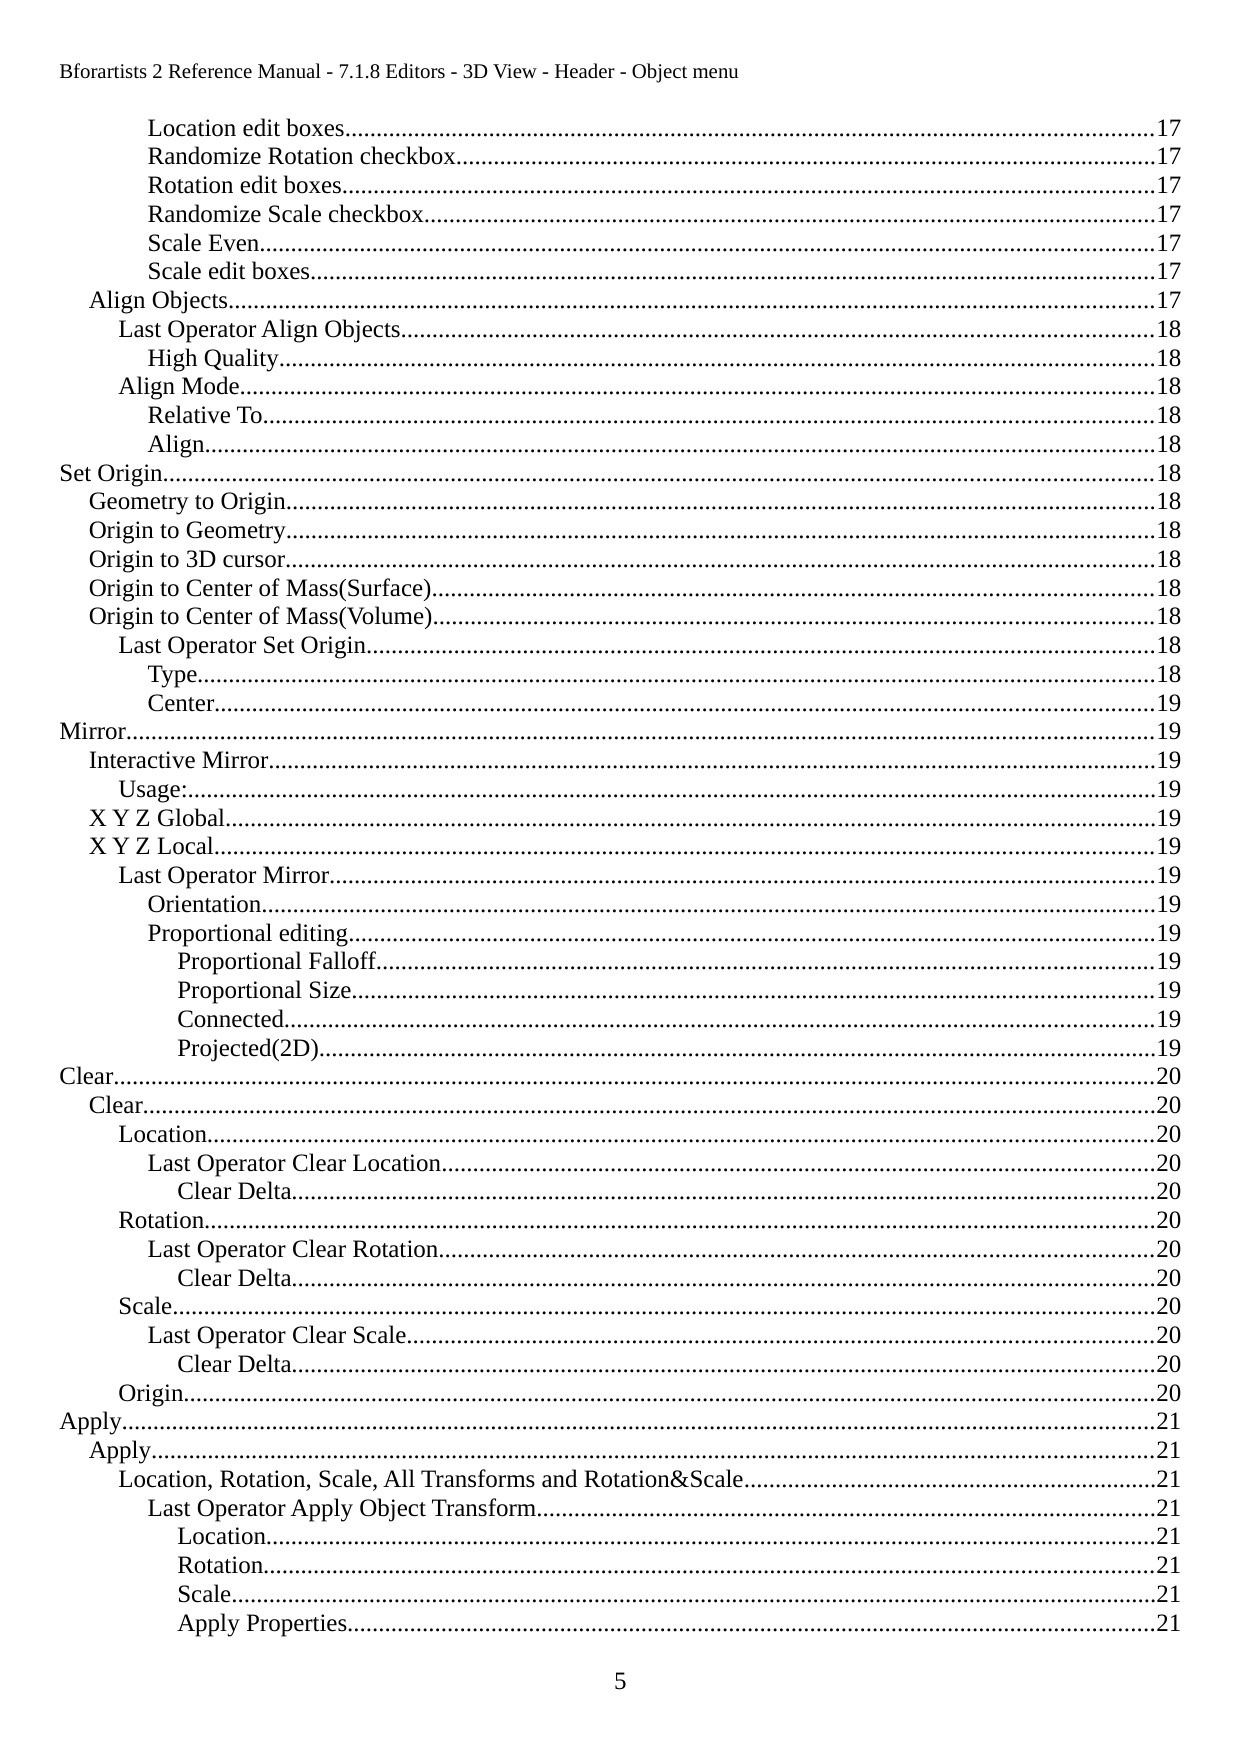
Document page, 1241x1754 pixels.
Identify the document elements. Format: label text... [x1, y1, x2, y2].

text Origin to Center of Mass(Volume) 18 [88, 601, 1181, 630]
text Location, Rotation, Scale, All Transforms and Rotation&Scale 21 [118, 1464, 1181, 1493]
text Mirror 19 [59, 716, 1181, 745]
text Align Objects 17 [88, 285, 1181, 314]
text Last Operator Mirror 19 [118, 860, 1181, 889]
text Scale 21 [177, 1579, 1181, 1608]
text Align 18 [147, 429, 1181, 458]
text Location edit boxes 17 [147, 113, 1181, 141]
text Proportional Size 19 [177, 975, 1181, 1004]
text Usage: 19 [118, 774, 1181, 803]
text Geometry to Origin 18 [88, 486, 1181, 515]
text Relative To 18 [147, 400, 1181, 429]
text Randomize Scale checkbox 17 [147, 199, 1181, 228]
text Projected(2D) 19 [177, 1033, 1181, 1061]
text Clear 20 [88, 1090, 1181, 1119]
text Apply 21 [59, 1406, 1181, 1435]
text Location 20 [118, 1119, 1181, 1148]
text Rotation edit boxes 17 [147, 170, 1181, 199]
text Origin to Center of Mass(Surface) 18 [88, 573, 1181, 601]
text Center 19 [147, 688, 1181, 716]
text High Quality 18 [147, 343, 1181, 371]
text Location 21 [177, 1521, 1181, 1550]
text Set Origin 18 [59, 458, 1181, 486]
text Last Operator Set Origin 18 [118, 630, 1181, 659]
text X Y Z Local 19 [88, 831, 1181, 860]
text Rotation 20 [118, 1205, 1181, 1234]
text Last Operator Apply Object Transform. 21 [147, 1493, 1181, 1521]
text Orientation 19 [147, 889, 1181, 918]
text Clear 20 [59, 1061, 1181, 1090]
text Clear Delta 20 [177, 1349, 1181, 1378]
text Origin 20 [118, 1378, 1181, 1406]
text X Y Z Global 19 [88, 803, 1181, 831]
text Proportional Falloff 19 [177, 946, 1181, 975]
text Origin to 3D cursor 18 [88, 544, 1181, 573]
text Last Operator Clear Location 20 [147, 1148, 1181, 1176]
text Clear Delta 20 [177, 1263, 1181, 1291]
text Apply 21 [88, 1435, 1181, 1464]
text Last Operator Clear Rotation 20 [147, 1234, 1181, 1263]
text Interactive Mirror 19 [88, 745, 1181, 774]
text Origin to Geometry 18 [88, 515, 1181, 544]
text Scale 20 [118, 1291, 1181, 1320]
text Scale edit boxes 17 [147, 256, 1181, 285]
text Last Operator Align Objects 18 [118, 314, 1181, 343]
text Randomize Rotation checkbox 17 [147, 141, 1181, 170]
text Rotation 21 [177, 1550, 1181, 1579]
text Proportional editing 19 [147, 918, 1181, 946]
text Clear Delta 20 [177, 1176, 1181, 1205]
text Apply Properties 21 [177, 1608, 1181, 1636]
text Align Mode 18 [118, 371, 1181, 400]
text Type 18 [147, 659, 1181, 688]
text Connected 19 [177, 1004, 1181, 1033]
text Last Operator Clear Scale 20 [147, 1320, 1181, 1349]
text Scale Even 17 [147, 228, 1181, 256]
